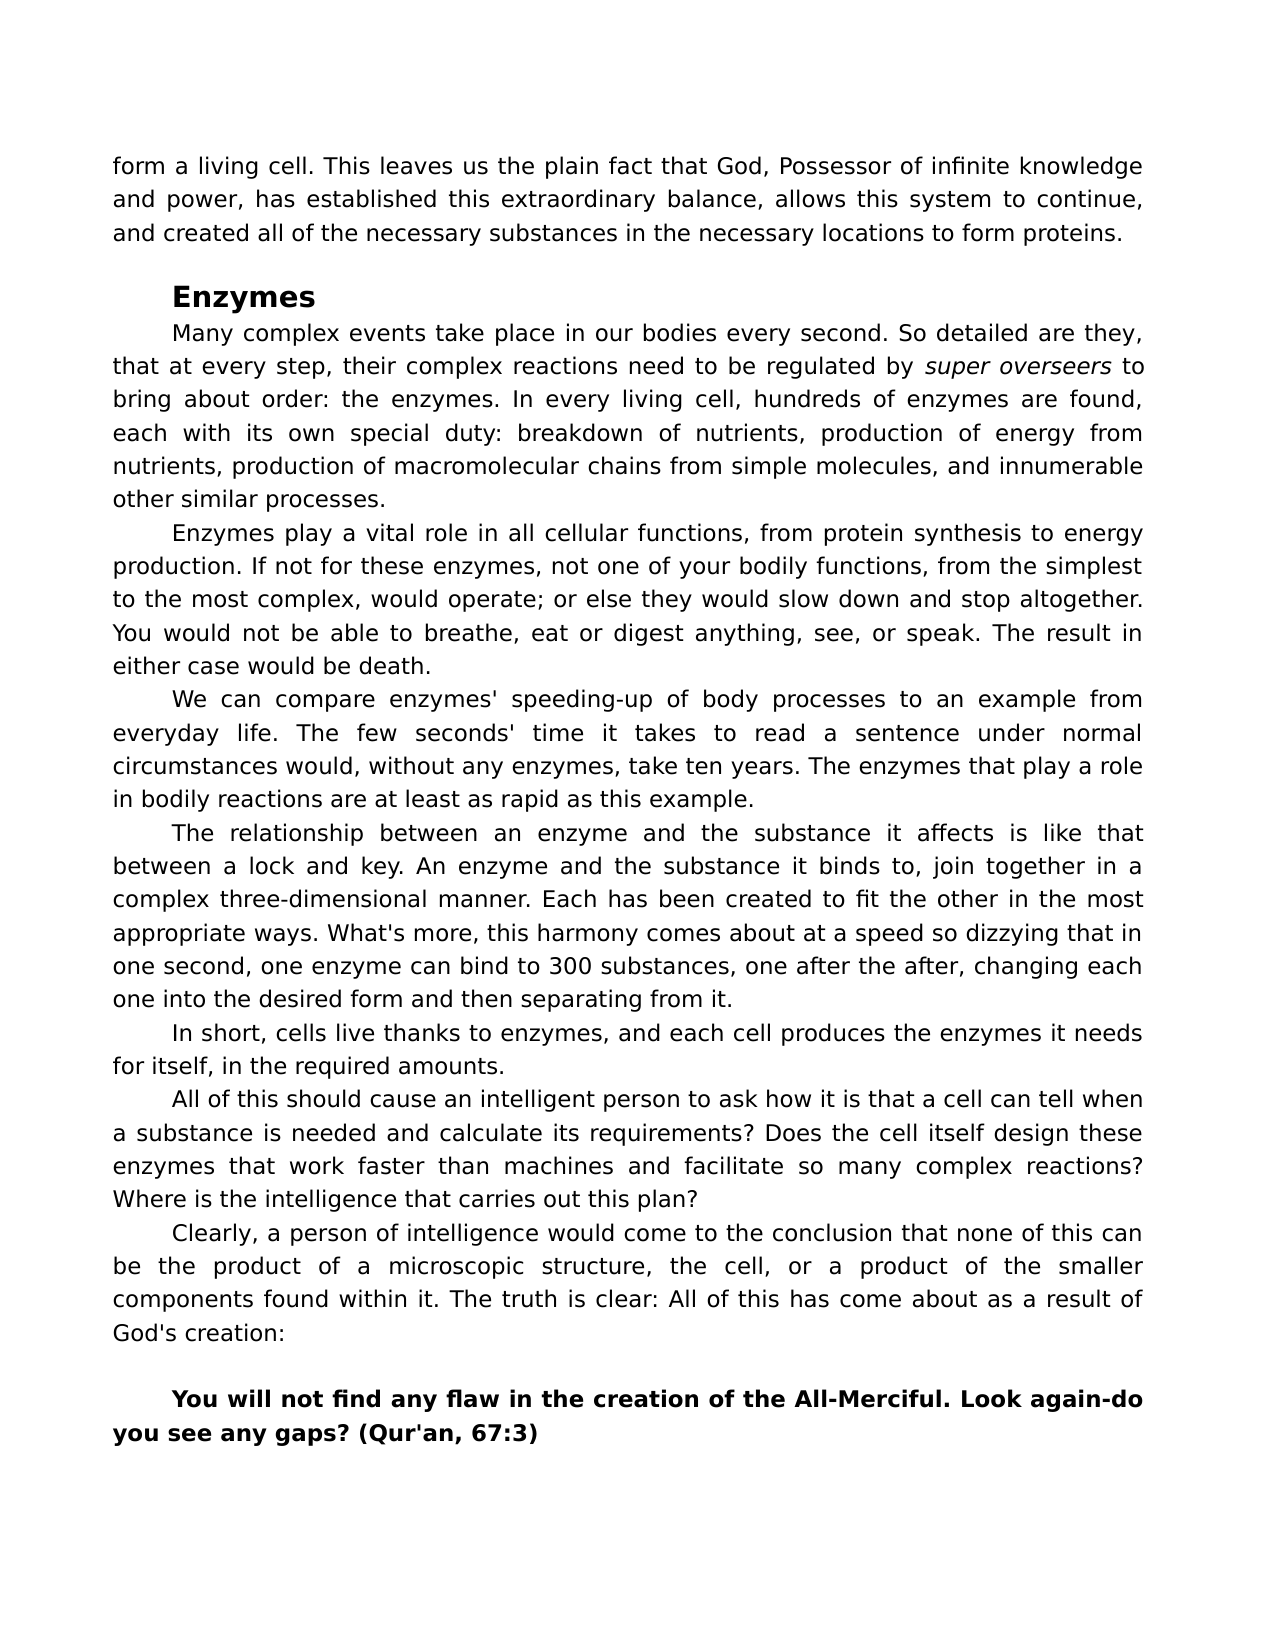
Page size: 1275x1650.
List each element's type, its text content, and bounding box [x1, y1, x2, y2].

text All of this should cause an intelligent person to ask how it is that a cell can tell when a substance is needed and calculate its requirements? Does the cell itself design these enzymes that work faster than machines and facilitate so many complex reactions? Where is the intelligence that carries out this plan? [112, 1081, 1145, 1214]
text You will not find any flaw in the creation of the All-Merciful. Look again-do you see any gaps? (Qur'an, 67:3) [112, 1381, 1145, 1448]
text Enzymes play a vital role in all cellular functions, from protein synthesis to energy production. If not for these enzymes, not one of your bodily functions, from the simplest to the most complex, would operate; or else they would slow down and stop altogether. You would not be able to breathe, eat or digest anything, see, or speak. The result in either case would be death. [112, 514, 1145, 681]
text Many complex events take place in our bodies every second. So detailed are they, that at every step, their complex reactions need to be regulated by super overseers to bring about order: the enzymes. In every living cell, hundreds of enzymes are found, each with its own special duty: breakdown of nutrients, production of energy from nutrients, production of macromolecular chains from simple molecules, and innumerable other similar processes. [112, 314, 1145, 514]
text The relationship between an enzyme and the substance it affects is like that between a lock and key. An enzyme and the substance it binds to, join together in a complex three-dimensional manner. Each has been created to fit the other in the most appropriate ways. What's more, this harmony comes about at a speed so dizzying that in one second, one enzyme can bind to 300 substances, one after the after, changing each one into the desired form and then separating from it. [112, 814, 1145, 1014]
text Clearly, a person of intelligence would come to the conclusion that none of this can be the product of a microscopic structure, the cell, or a product of the smaller components found within it. The truth is clear: All of this has come about as a result of God's creation: [112, 1214, 1145, 1348]
text We can compare enzymes' speeding-up of body processes to an example from everyday life. The few seconds' time it takes to read a sentence under normal circumstances would, without any enzymes, take ten years. The enzymes that play a role in bodily reactions are at least as rapid as this example. [112, 681, 1145, 814]
text form a living cell. This leaves us the plain fact that God, Possessor of infinite knowledge and power, has established this extraordinary balance, allows this system to continue, and created all of the necessary substances in the necessary locations to form proteins. [112, 148, 1145, 248]
text Enzymes [112, 281, 1145, 314]
text In short, cells live thanks to enzymes, and each cell produces the enzymes it needs for itself, in the required amounts. [112, 1014, 1145, 1081]
